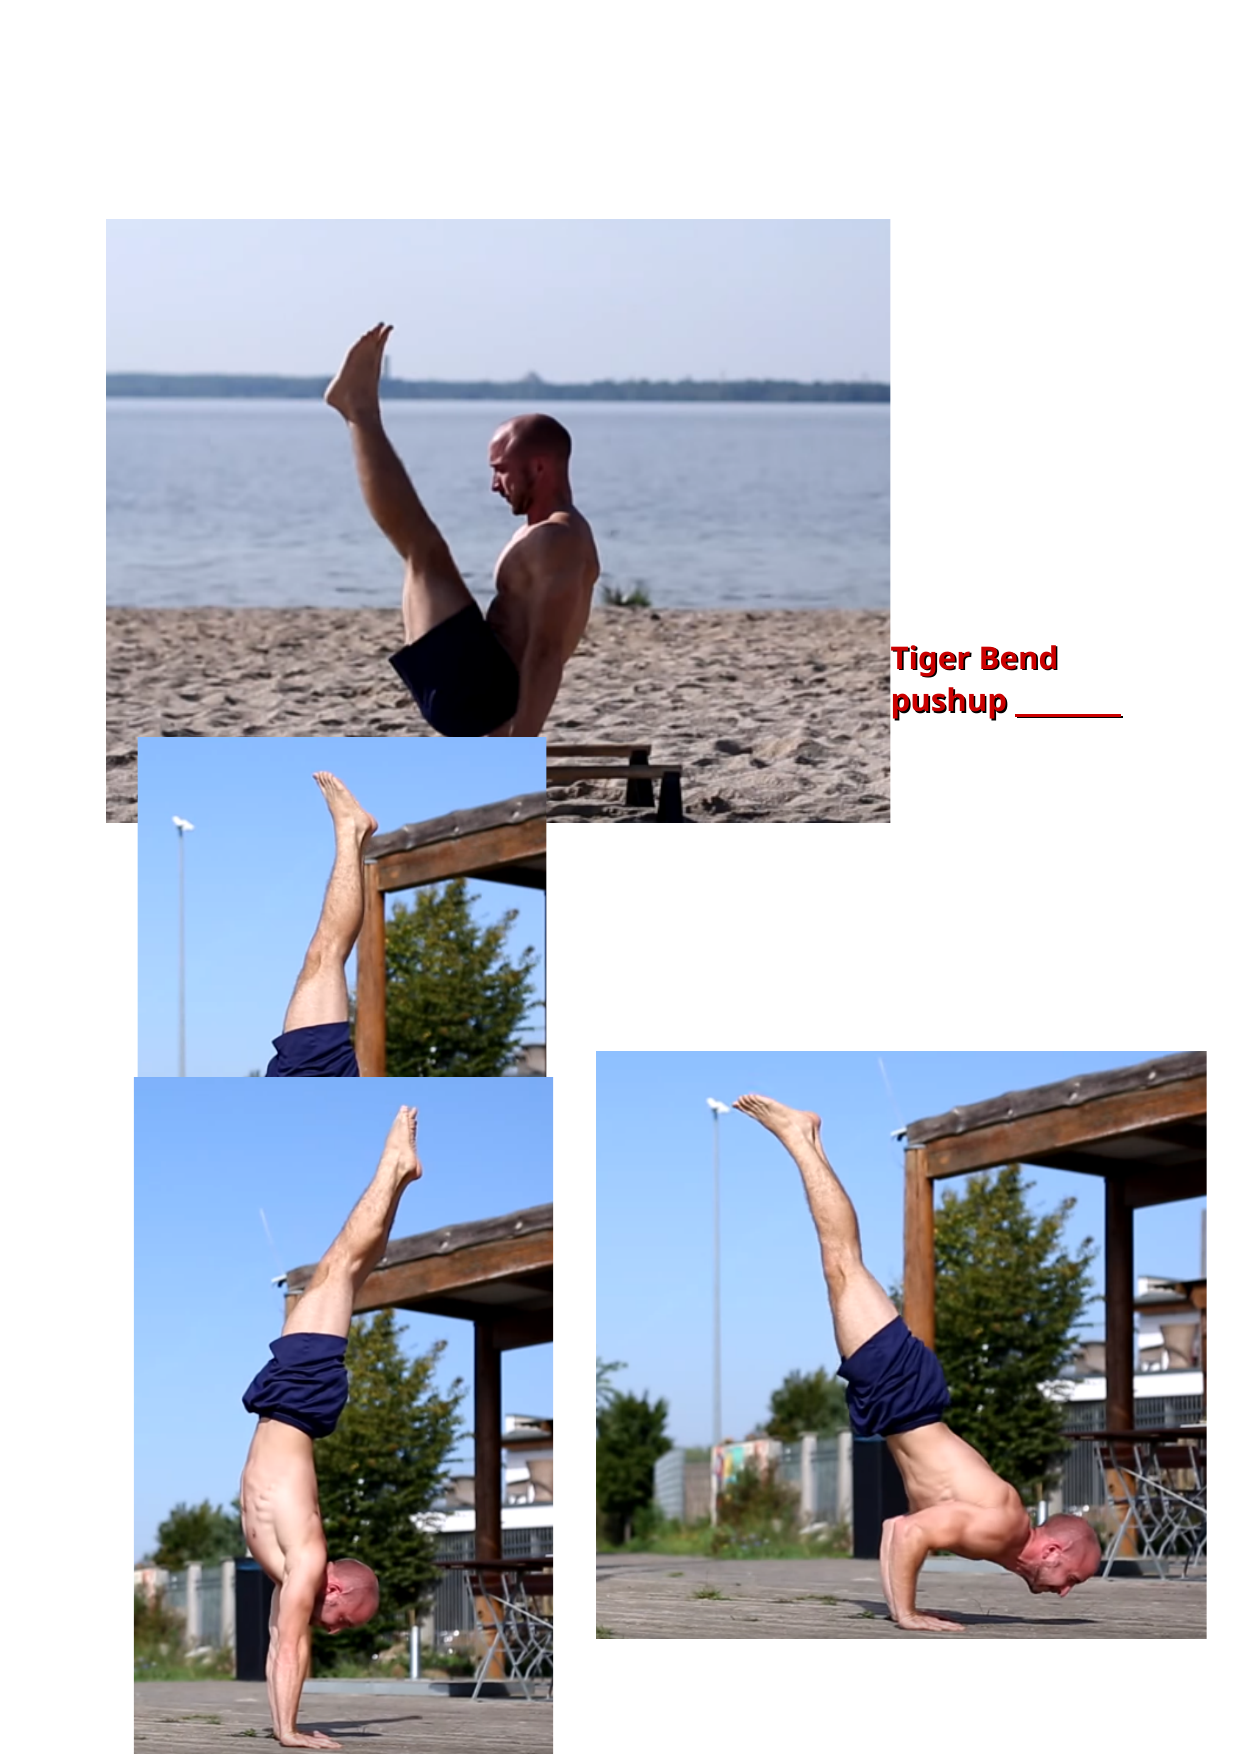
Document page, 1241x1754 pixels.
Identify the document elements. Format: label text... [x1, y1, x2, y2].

picture [106, 219, 891, 1754]
picture [596, 1051, 1207, 1639]
text Tiger Bend pushup [891, 636, 1122, 721]
